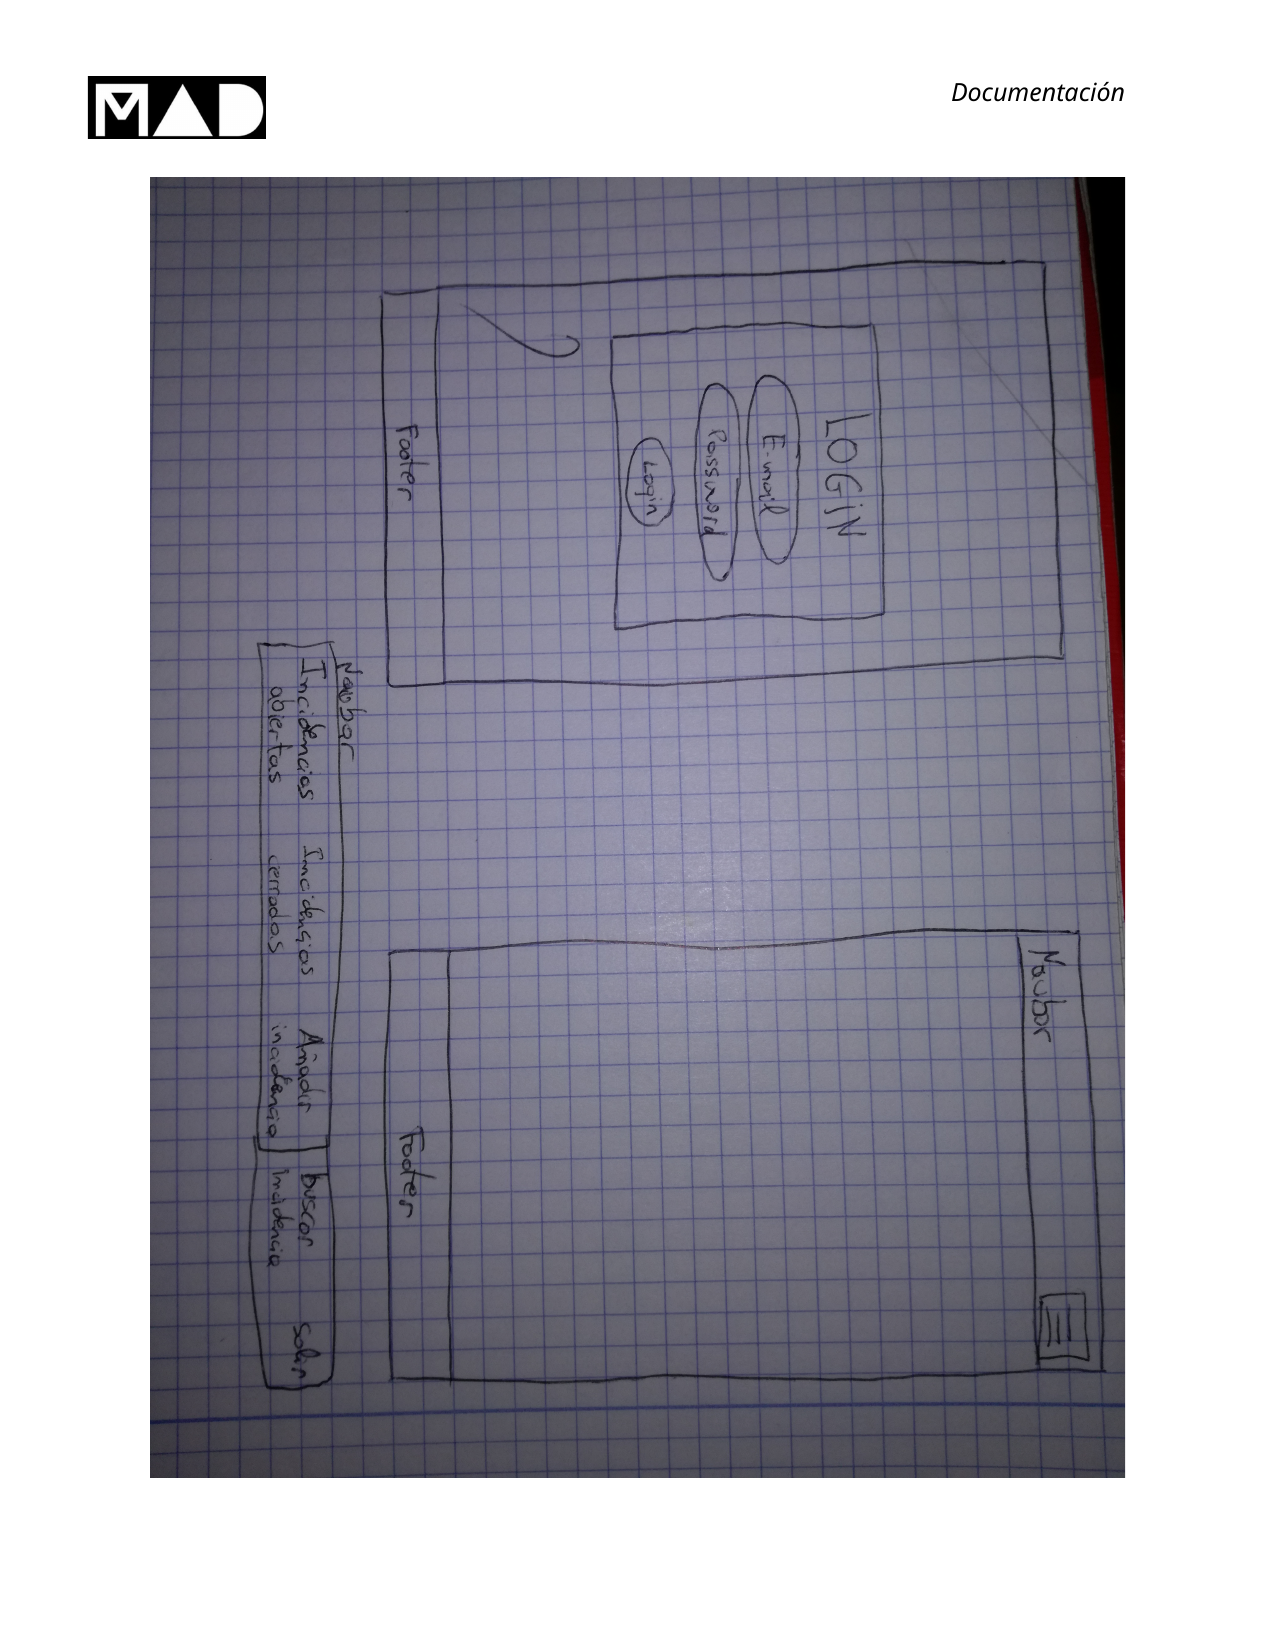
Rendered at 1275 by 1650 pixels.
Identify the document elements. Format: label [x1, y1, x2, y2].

picture [150, 177, 1125, 1478]
picture [93, 76, 268, 144]
